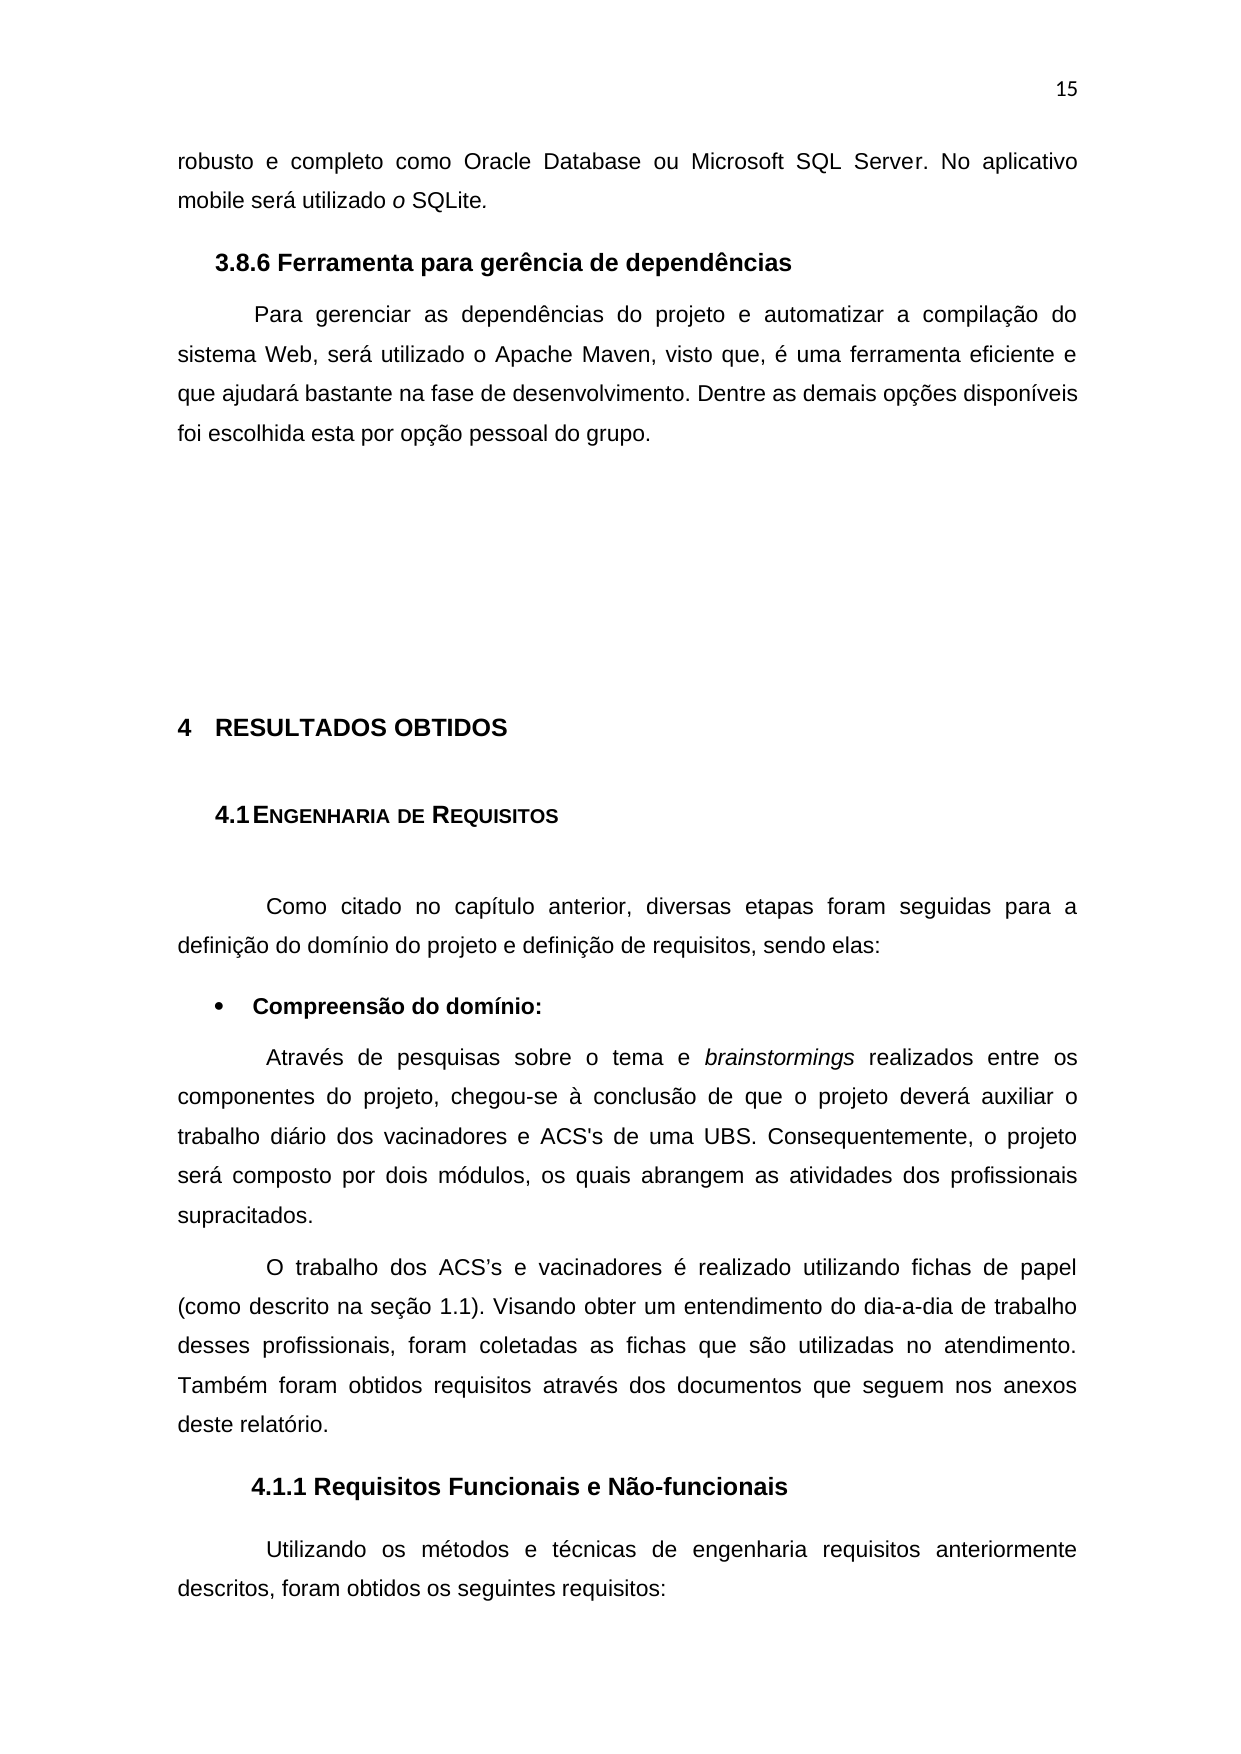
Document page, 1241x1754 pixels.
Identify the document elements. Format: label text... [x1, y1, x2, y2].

list Engenharia de Requisitos [215, 800, 1078, 828]
text O trabalho dos ACS’s e vacinadores é realizado utilizando fichas de papel (como descrito na seção 1.1). Visando obter um entendimento do dia-a-dia de trabalho desses profissionais, foram coletadas as fichas que são utilizadas no atendimento. Também foram obtidos requisitos através dos documentos que seguem nos anexos deste relatório. [177, 1253, 1078, 1438]
text Para gerenciar as dependências do projeto e automatizar a compilação do sistema Web, será utilizado o Apache Maven, visto que, é uma ferramenta eficiente e que ajudará bastante na fase de desenvolvimento. Dentre as demais opções disponíveis foi escolhida esta por opção pessoal do grupo. [177, 301, 1078, 446]
list RESULTADOS OBTIDOS [177, 713, 1078, 742]
text Através de pesquisas sobre o tema e brainstormings realizados entre os componentes do projeto, chegou-se à conclusão de que o projeto deverá auxiliar o trabalho diário dos vacinadores e ACS's de uma UBS. Consequentemente, o projeto será composto por dois módulos, os quais abrangem as atividades dos profissionais supracitados. [177, 1044, 1078, 1228]
list Compreensão do domínio: [215, 993, 1078, 1019]
text 3.8.6 Ferramenta para gerência de dependências [177, 247, 1078, 276]
text Como citado no capítulo anterior, diversas etapas foram seguidas para a definição do domínio do projeto e definição de requisitos, sendo elas: [177, 893, 1078, 959]
text 4.1.1 Requisitos Funcionais e Não-funcionais [177, 1472, 1078, 1501]
text robusto e completo como Oracle Database ou Microsoft SQL Server. No aplicativo mobile será utilizado o SQLite. [177, 148, 1078, 213]
text Utilizando os métodos e técnicas de engenharia requisitos anteriormente descritos, foram obtidos os seguintes requisitos: [177, 1536, 1078, 1602]
